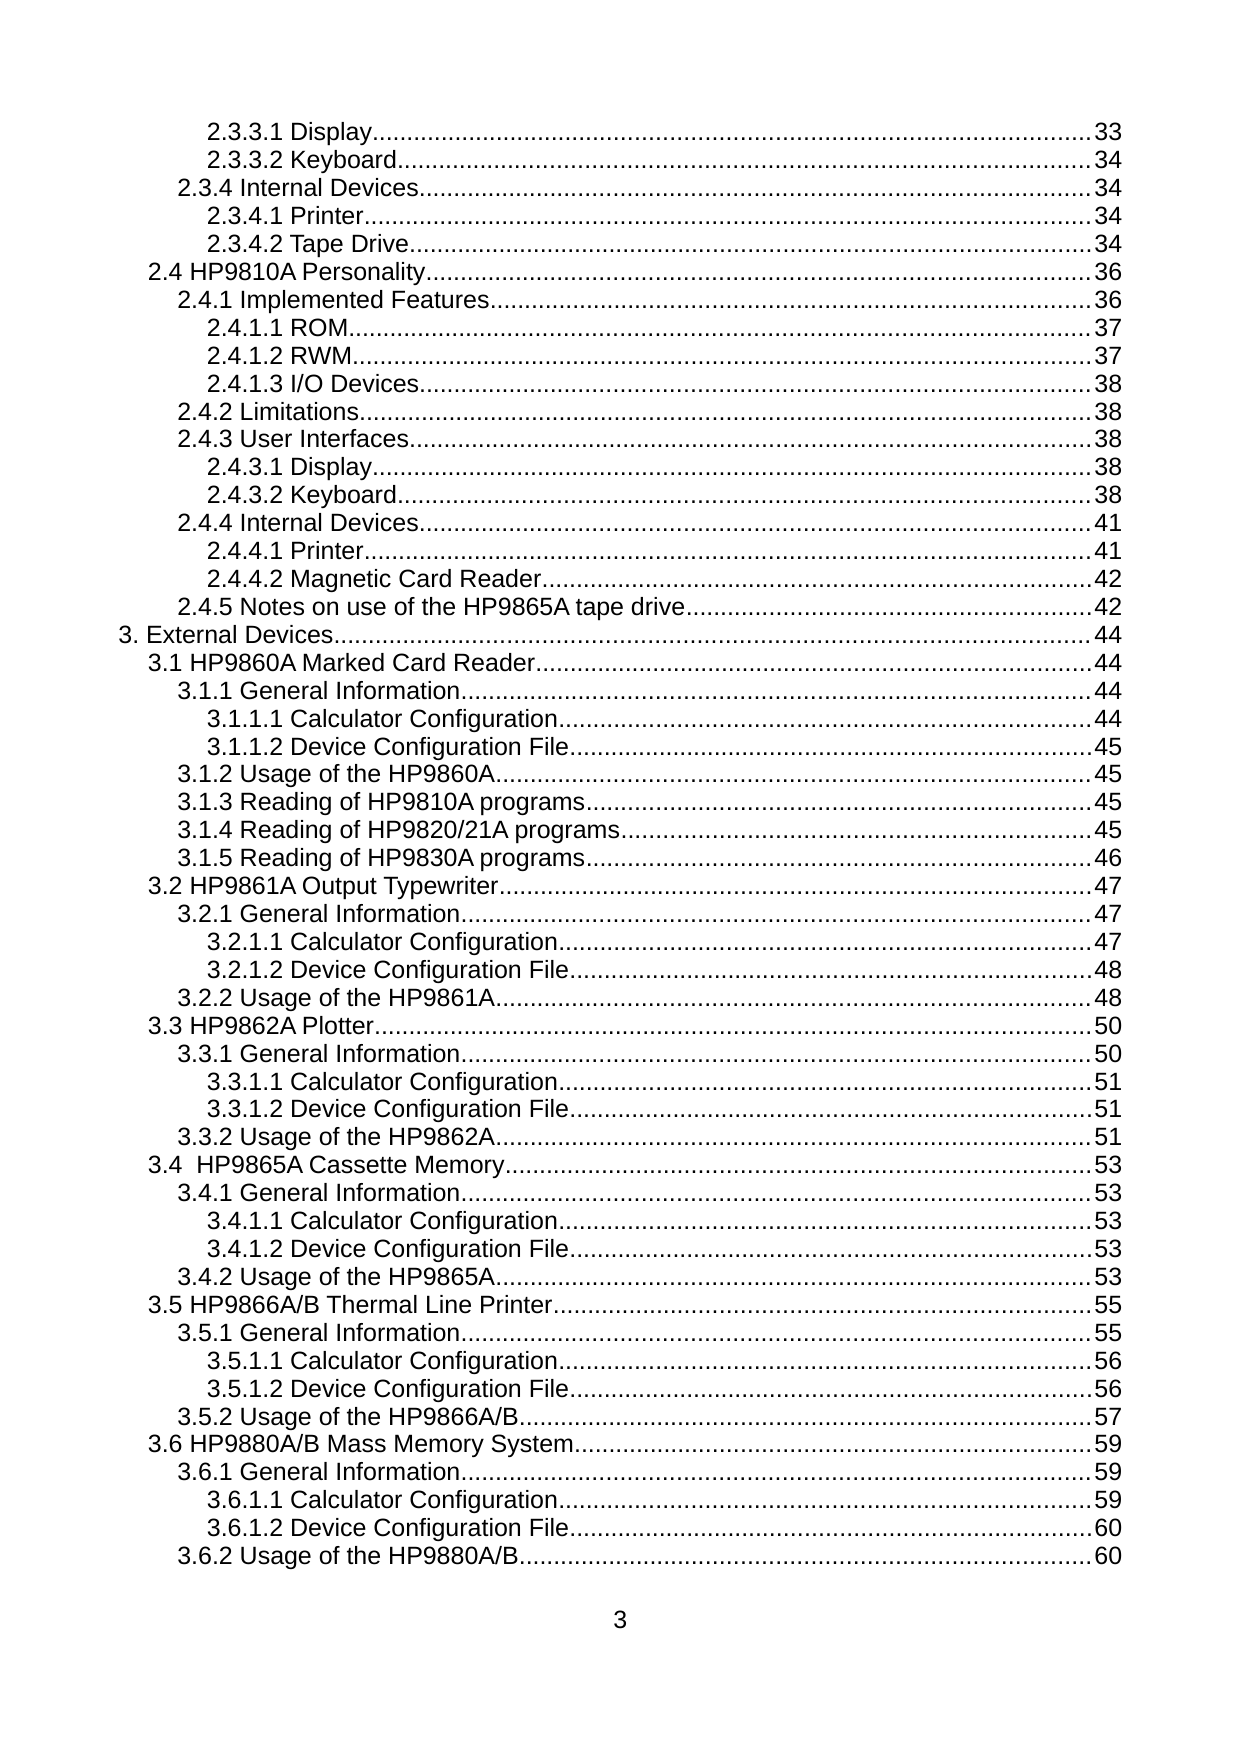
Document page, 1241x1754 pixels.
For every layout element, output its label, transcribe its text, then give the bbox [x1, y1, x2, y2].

text 3.2 HP9861A Output Typewriter 47 [148, 872, 1122, 900]
text 2.3.4.1 Printer 34 [207, 202, 1122, 230]
text 2.4.1.2 RWM 37 [207, 341, 1122, 369]
text 3.1.1.1 Calculator Configuration 44 [207, 704, 1122, 732]
text 3.1.2 Usage of the HP9860A 45 [177, 760, 1122, 788]
text 3.4.2 Usage of the HP9865A 53 [177, 1263, 1122, 1291]
text 3.5.1 General Information 55 [177, 1318, 1122, 1346]
text 3.4.1.1 Calculator Configuration 53 [207, 1207, 1122, 1235]
text 3.5 HP9866A/B Thermal Line Printer 55 [148, 1291, 1122, 1318]
text 2.3.3.1 Display 33 [207, 118, 1122, 146]
text 3.1.1.2 Device Configuration File 45 [207, 732, 1122, 760]
text 3. External Devices 44 [118, 621, 1122, 648]
text 2.4.1 Implemented Features 36 [177, 286, 1122, 313]
text 3.2.1 General Information 47 [177, 900, 1122, 928]
text 3.5.2 Usage of the HP9866A/B 57 [177, 1402, 1122, 1430]
text 3.6.1.2 Device Configuration File 60 [207, 1514, 1122, 1542]
text 2.3.4 Internal Devices 34 [177, 174, 1122, 202]
text 3.1.3 Reading of HP9810A programs 45 [177, 788, 1122, 816]
text 3.5.1.1 Calculator Configuration 56 [207, 1346, 1122, 1374]
text 3.6 HP9880A/B Mass Memory System 59 [148, 1430, 1122, 1458]
text 2.4.5 Notes on use of the HP9865A tape drive 42 [177, 593, 1122, 621]
text 3.3.1.2 Device Configuration File 51 [207, 1095, 1122, 1123]
text 2.4.2 Limitations 38 [177, 397, 1122, 425]
text 3.1 HP9860A Marked Card Reader 44 [148, 648, 1122, 676]
text 3.2.1.1 Calculator Configuration 47 [207, 928, 1122, 956]
text 3.6.1.1 Calculator Configuration 59 [207, 1486, 1122, 1514]
text 2.4 HP9810A Personality 36 [148, 258, 1122, 286]
text 3.4.1.2 Device Configuration File 53 [207, 1235, 1122, 1263]
text 2.4.3 User Interfaces 38 [177, 425, 1122, 453]
text 3.4 HP9865A Cassette Memory 53 [148, 1151, 1122, 1179]
text 2.4.1.3 I/O Devices 38 [207, 369, 1122, 397]
text 2.4.3.1 Display 38 [207, 453, 1122, 481]
text 2.4.4 Internal Devices 41 [177, 509, 1122, 537]
text 2.3.4.2 Tape Drive 34 [207, 230, 1122, 258]
text 3.1.1 General Information 44 [177, 676, 1122, 704]
text 3.2.2 Usage of the HP9861A 48 [177, 983, 1122, 1011]
text 2.4.3.2 Keyboard 38 [207, 481, 1122, 509]
text 3.3.1.1 Calculator Configuration 51 [207, 1067, 1122, 1095]
text 3.3.1 General Information 50 [177, 1039, 1122, 1067]
text 3.3.2 Usage of the HP9862A 51 [177, 1123, 1122, 1151]
text 3.6.2 Usage of the HP9880A/B 60 [177, 1542, 1122, 1570]
text 3.5.1.2 Device Configuration File 56 [207, 1374, 1122, 1402]
text 2.4.4.1 Printer 41 [207, 537, 1122, 565]
text 2.3.3.2 Keyboard 34 [207, 146, 1122, 174]
text 3.3 HP9862A Plotter 50 [148, 1011, 1122, 1039]
text 3.1.5 Reading of HP9830A programs 46 [177, 844, 1122, 872]
text 2.4.4.2 Magnetic Card Reader 42 [207, 565, 1122, 593]
text 2.4.1.1 ROM 37 [207, 313, 1122, 341]
text 3.2.1.2 Device Configuration File 48 [207, 956, 1122, 983]
text 3.6.1 General Information 59 [177, 1458, 1122, 1486]
text 3.4.1 General Information 53 [177, 1179, 1122, 1207]
text 3.1.4 Reading of HP9820/21A programs 45 [177, 816, 1122, 844]
